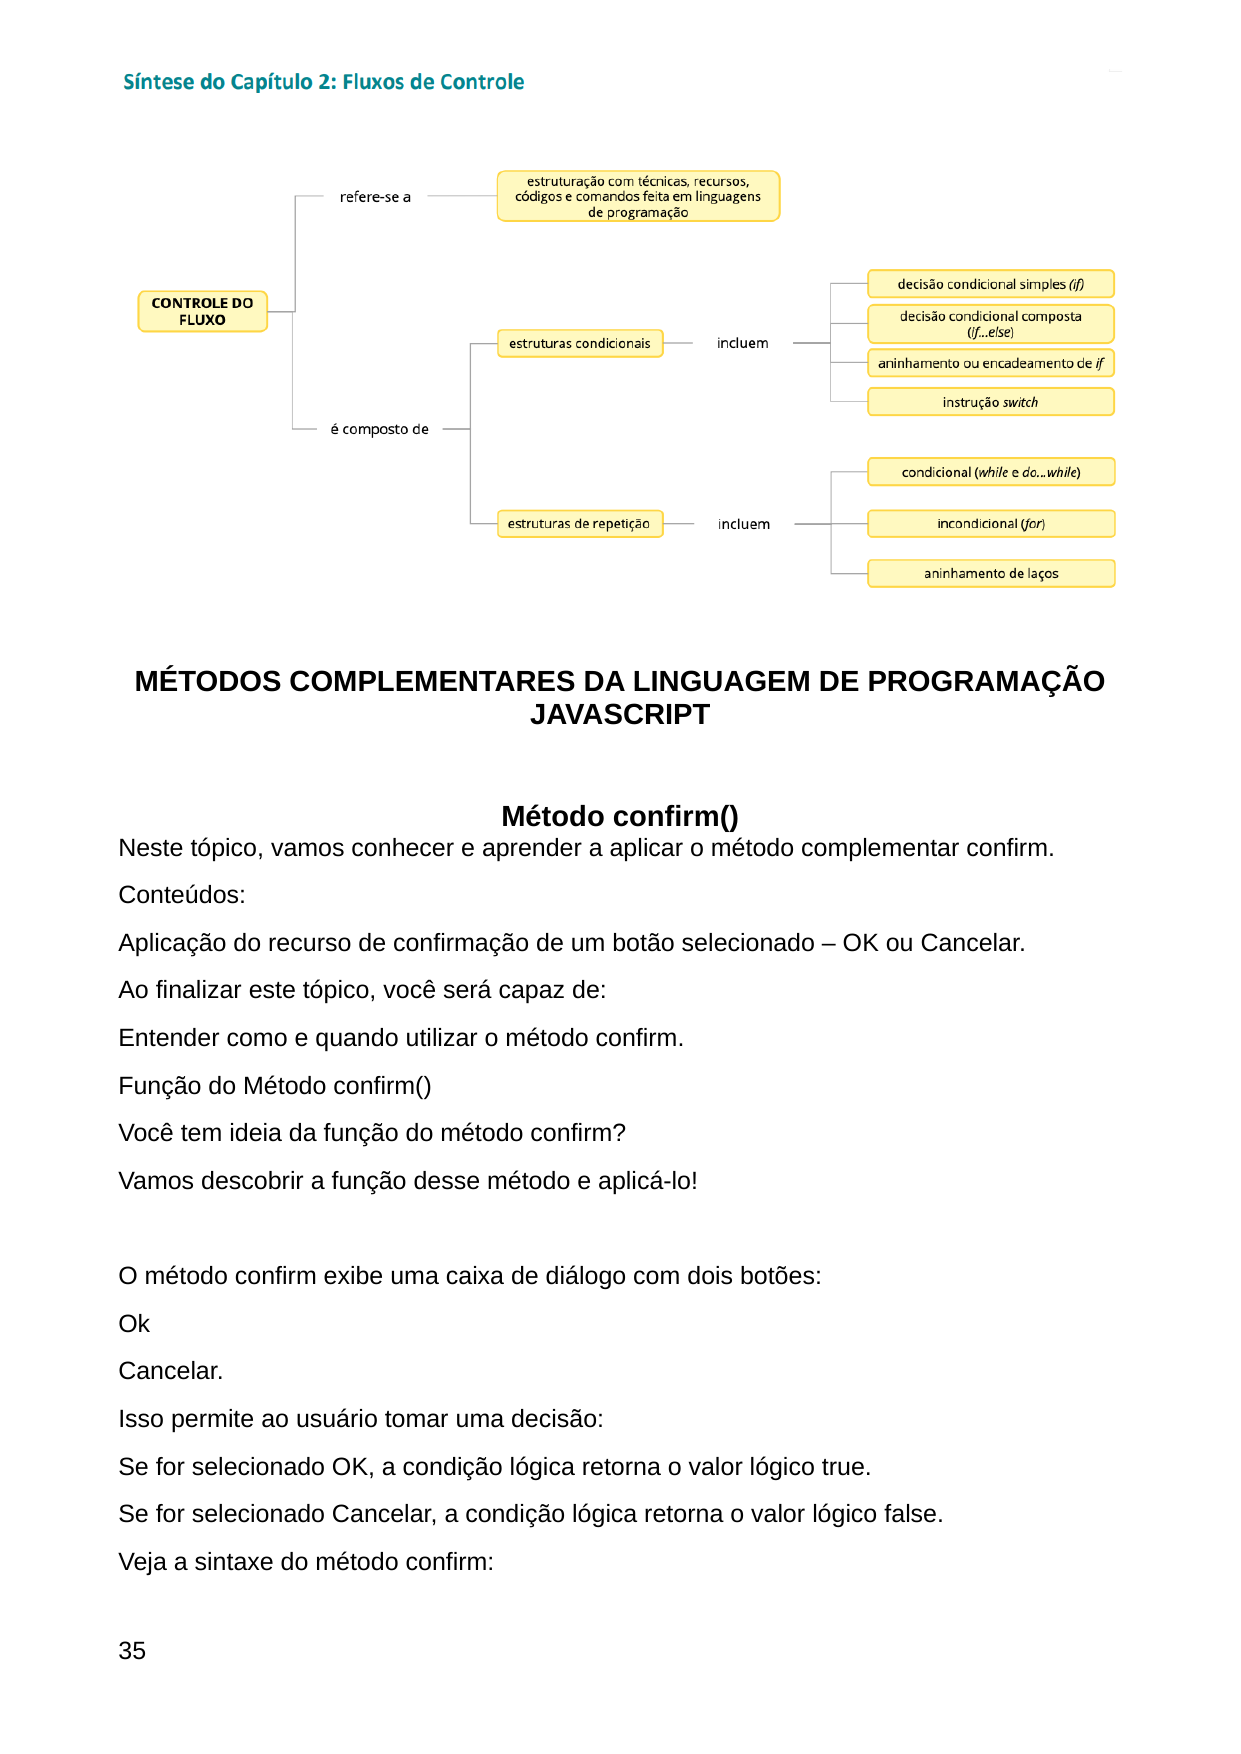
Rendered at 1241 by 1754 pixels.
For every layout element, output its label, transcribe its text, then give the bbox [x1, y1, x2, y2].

text Conteúdos: [118, 880, 1122, 909]
text Aplicação do recurso de confirmação de um botão selecionado – OK ou Cancelar. [118, 928, 1122, 957]
text Se for selecionado Cancelar, a condição lógica retorna o valor lógico false. [118, 1499, 1122, 1528]
text Vamos descobrir a função desse método e aplicá-lo! [118, 1166, 1122, 1195]
text Ao finalizar este tópico, você será capaz de: [118, 976, 1122, 1004]
text Se for selecionado OK, a condição lógica retorna o valor lógico true. [118, 1452, 1122, 1480]
text Entender como e quando utilizar o método confirm. [118, 1023, 1122, 1052]
text Função do Método confirm() [118, 1071, 1122, 1099]
text Veja a sintaxe do método confirm: [118, 1547, 1122, 1576]
text O método confirm exibe uma caixa de diálogo com dois botões: [118, 1261, 1122, 1290]
text Ok [118, 1309, 1122, 1337]
text Cancelar. [118, 1356, 1122, 1385]
text Isso permite ao usuário tomar uma decisão: [118, 1404, 1122, 1433]
subtitle Método confirm() [118, 799, 1122, 833]
text Você tem ideia da função do método confirm? [118, 1118, 1122, 1147]
subtitle MÉTODOS COMPLEMENTARES DA LINGUAGEM DE PROGRAMAÇÃO JAVASCRIPT [118, 664, 1122, 731]
text Neste tópico, vamos conhecer e aprender a aplicar o método complementar confirm. [118, 833, 1122, 861]
